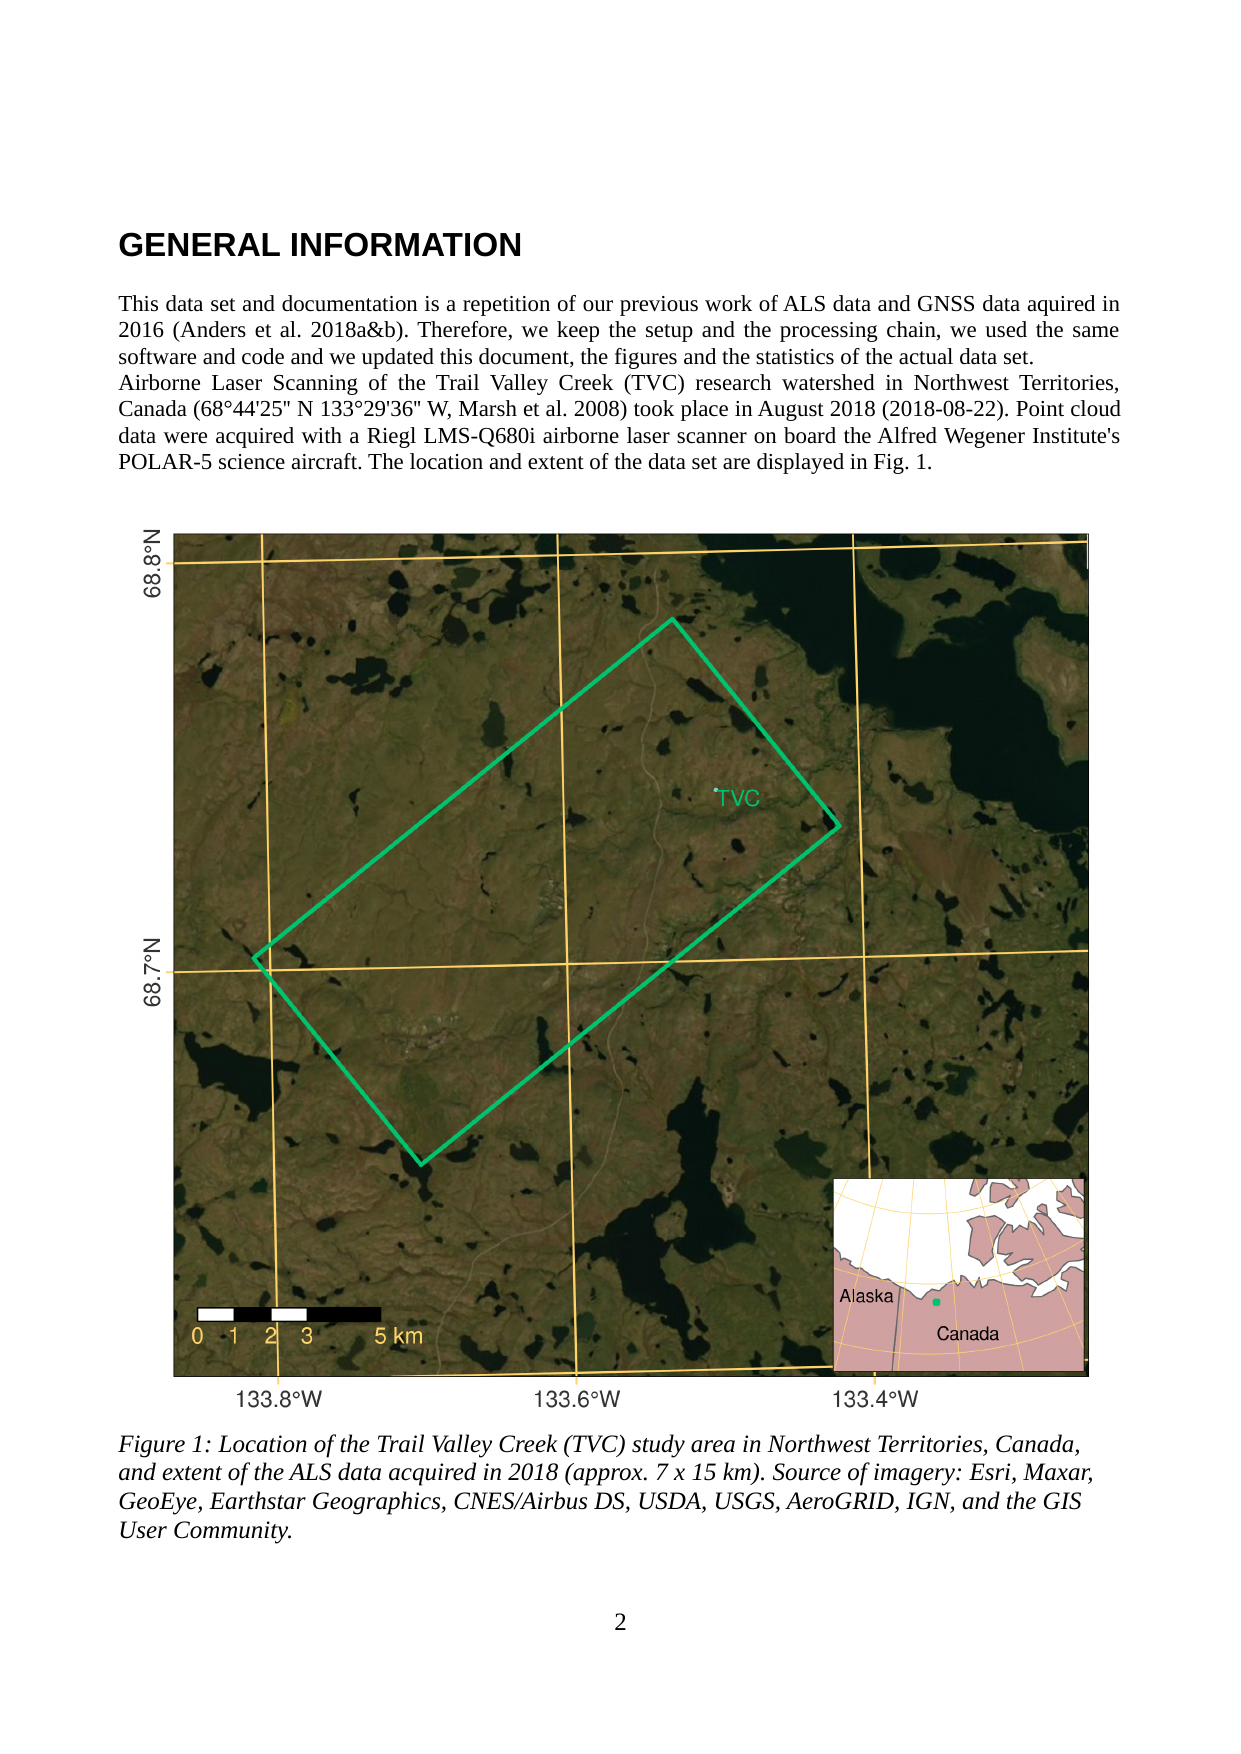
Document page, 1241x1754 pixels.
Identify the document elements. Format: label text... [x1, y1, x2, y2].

picture [118, 515, 1110, 1429]
text Figure 1: Location of the Trail Valley Creek (TVC) study area in Northwest Territories, Canada, and extent of the ALS data acquired in 2018 (approx. 7 x 15 km). Source of imagery: Esri, Maxar, GeoEye, Earthstar Geographics, CNES/Airbus DS, USDA, USGS, AeroGRID, IGN, and the GIS User Community. [118, 516, 1122, 1544]
text Airborne Laser Scanning of the Trail Valley Creek (TVC) research watershed in Northwest Territories, Canada (68°44'25'' N 133°29'36'' W, Marsh et al. 2008) took place in August 2018 (2018-08-22). Point cloud data were acquired with a Riegl LMS-Q680i airborne laser scanner on board the Alfred Wegener Institute's POLAR-5 science aircraft. The location and extent of the data set are displayed in Fig. 1. [118, 369, 1122, 474]
subtitle GENERAL INFORMATION [118, 225, 1122, 264]
text This data set and documentation is a repetition of our previous work of ALS data and GNSS data aquired in 2016 (Anders et al. 2018a&b). Therefore, we keep the setup and the processing chain, we used the same software and code and we updated this document, the figures and the statistics of the actual data set. [118, 290, 1122, 369]
